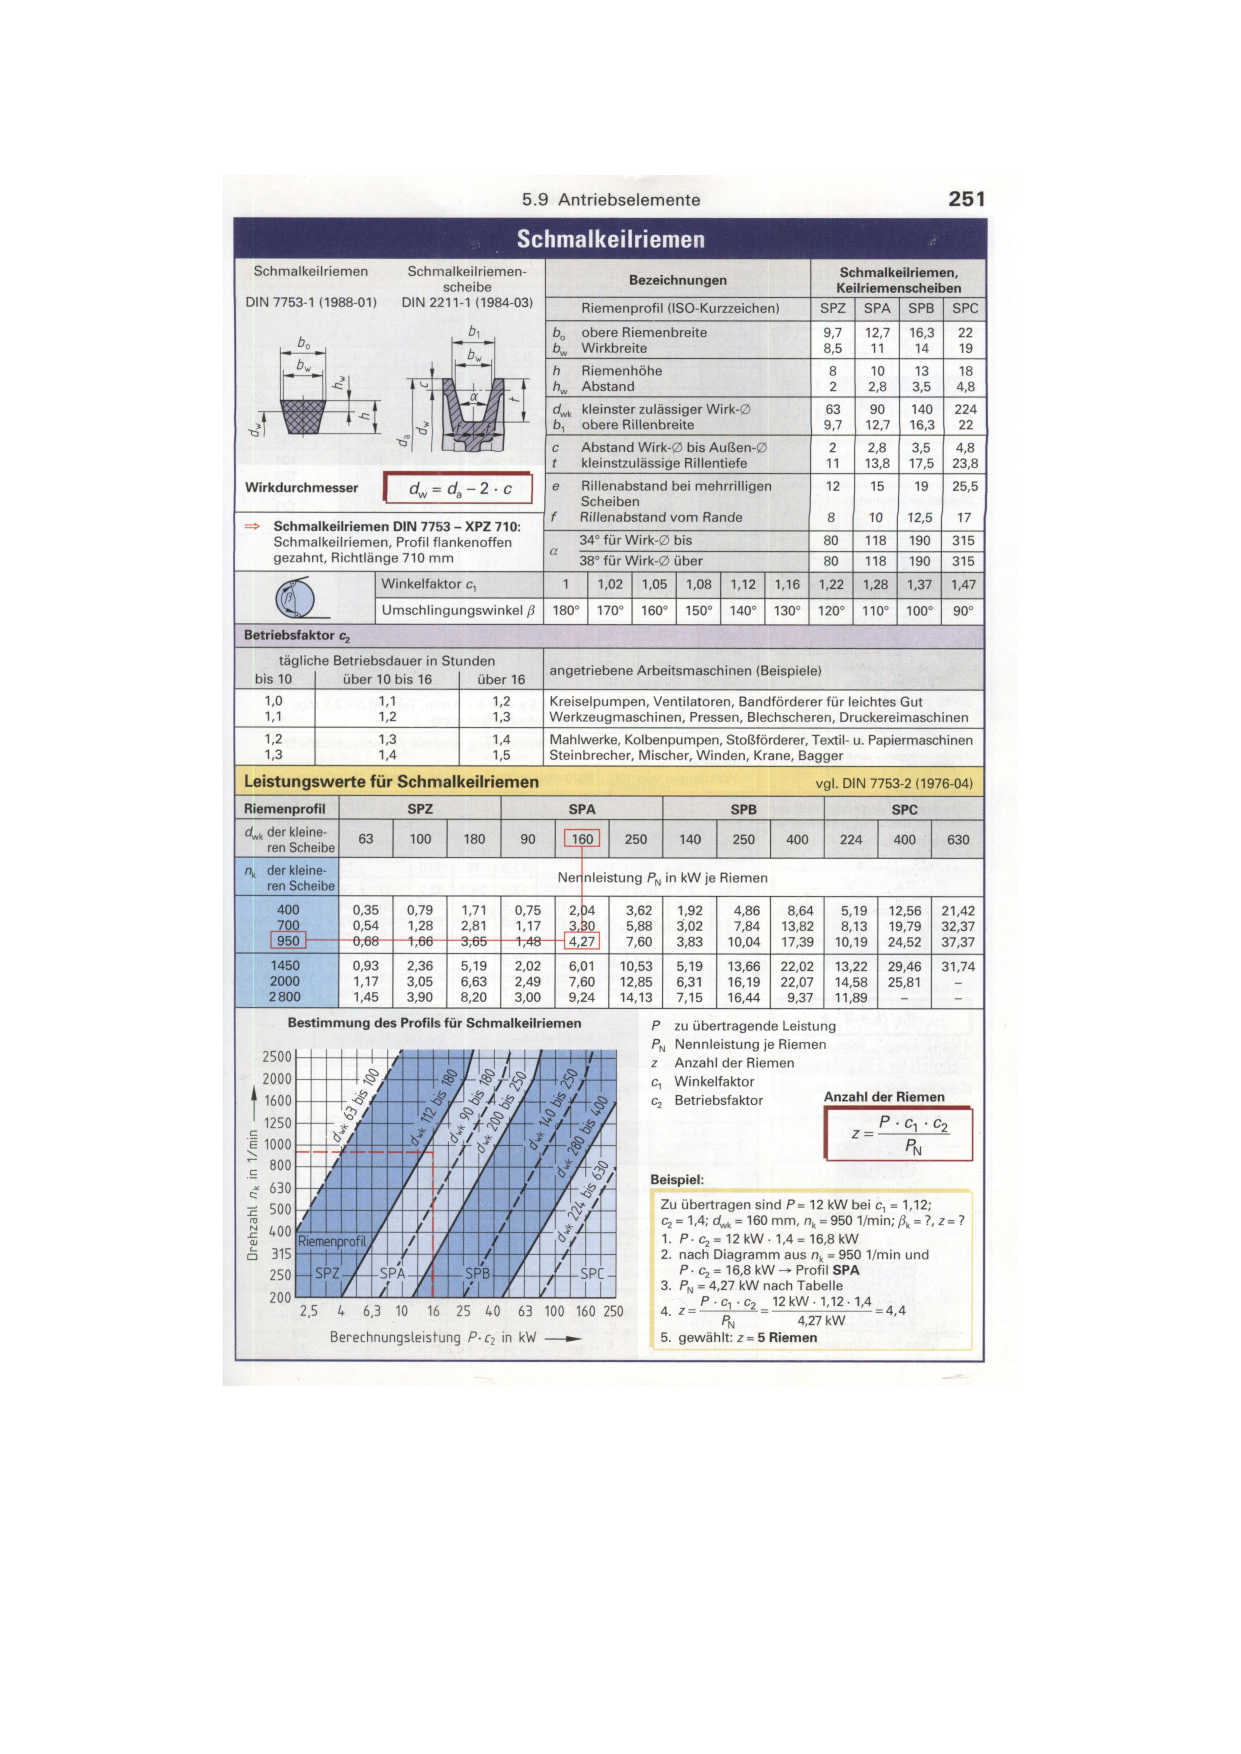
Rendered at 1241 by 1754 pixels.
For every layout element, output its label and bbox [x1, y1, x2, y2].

picture [222, 175, 1018, 1386]
